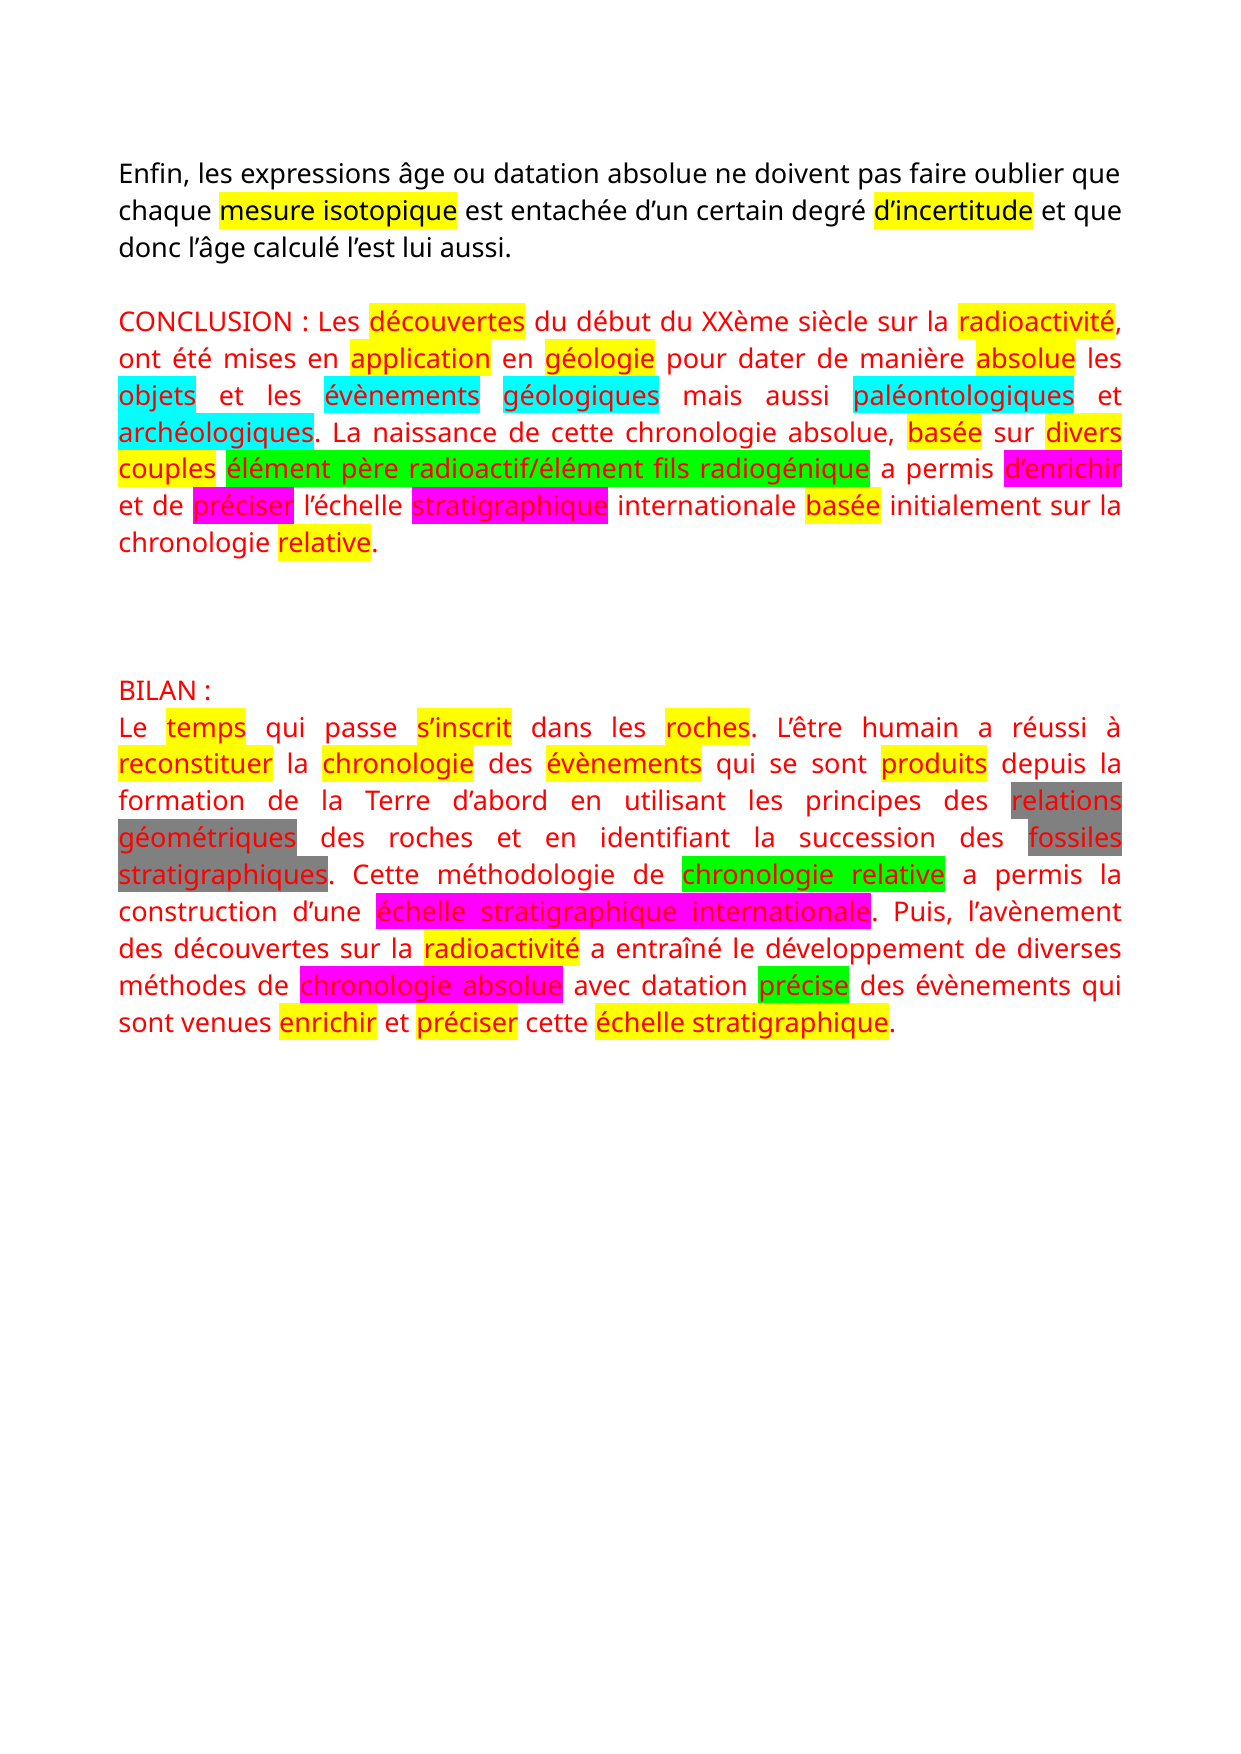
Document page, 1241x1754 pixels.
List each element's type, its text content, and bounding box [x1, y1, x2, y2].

text Enfin, les expressions âge ou datation absolue ne doivent pas faire oublier que chaque mesure isotopique est entachée d’un certain degré d’incertitude et que donc l’âge calculé l’est lui aussi. [118, 155, 1122, 266]
text BILAN : [118, 671, 1122, 708]
text Le temps qui passe s’inscrit dans les roches. L’être humain a réussi à reconstituer la chronologie des évènements qui se sont produits depuis la formation de la Terre d’abord en utilisant les principes des relations géométriques des roches et en identifiant la succession des fossiles stratigraphiques. Cette méthodologie de chronologie relative a permis la construction d’une échelle stratigraphique internationale. Puis, l’avènement des découvertes sur la radioactivité a entraîné le développement de diverses méthodes de chronologie absolue avec datation précise des évènements qui sont venues enrichir et préciser cette échelle stratigraphique. [118, 708, 1122, 1040]
text CONCLUSION : Les découvertes du début du XXème siècle sur la radioactivité, ont été mises en application en géologie pour dater de manière absolue les objets et les évènements géologiques mais aussi paléontologiques et archéologiques. La naissance de cette chronologie absolue, basée sur divers couples élément père radioactif/élément fils radiogénique a permis d’enrichir et de préciser l’échelle stratigraphique internationale basée initialement sur la chronologie relative. [118, 302, 1122, 561]
